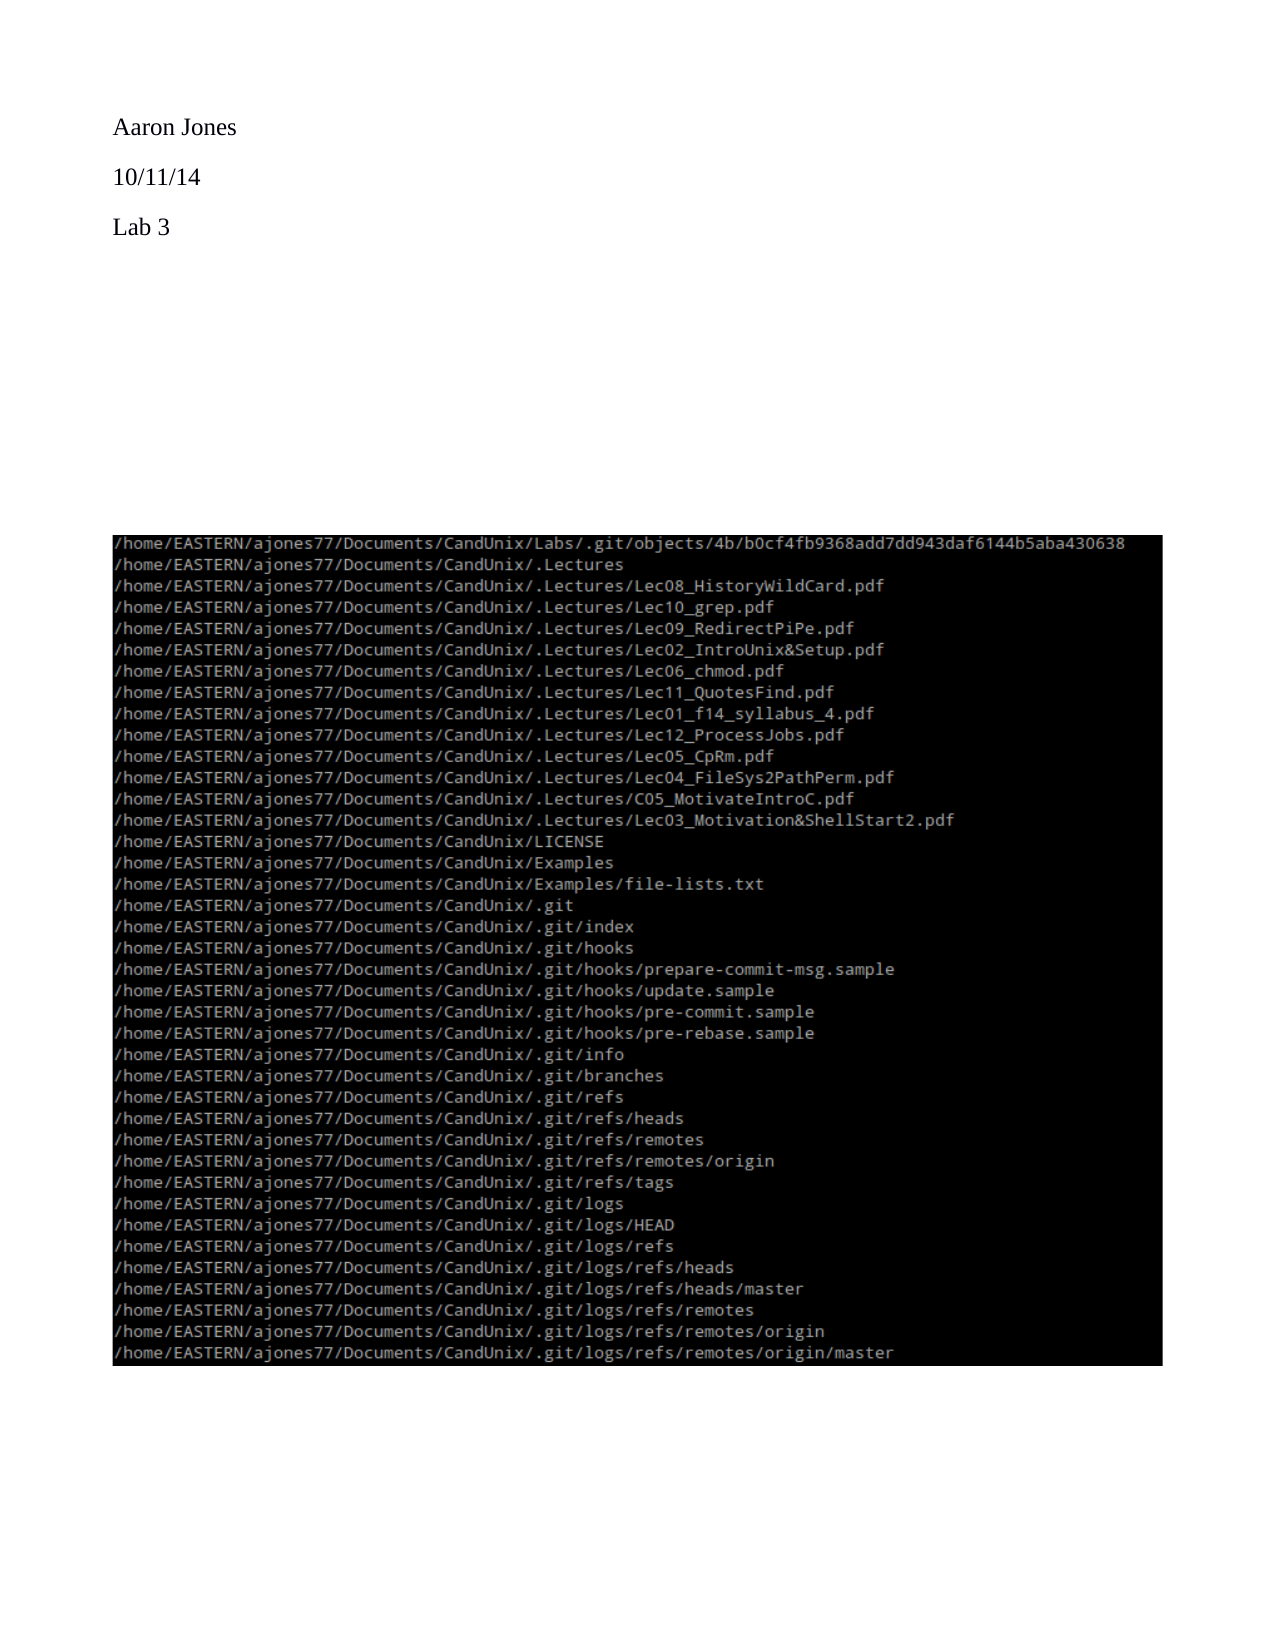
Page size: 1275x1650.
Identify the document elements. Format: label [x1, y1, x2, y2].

picture [112, 535, 1163, 1366]
